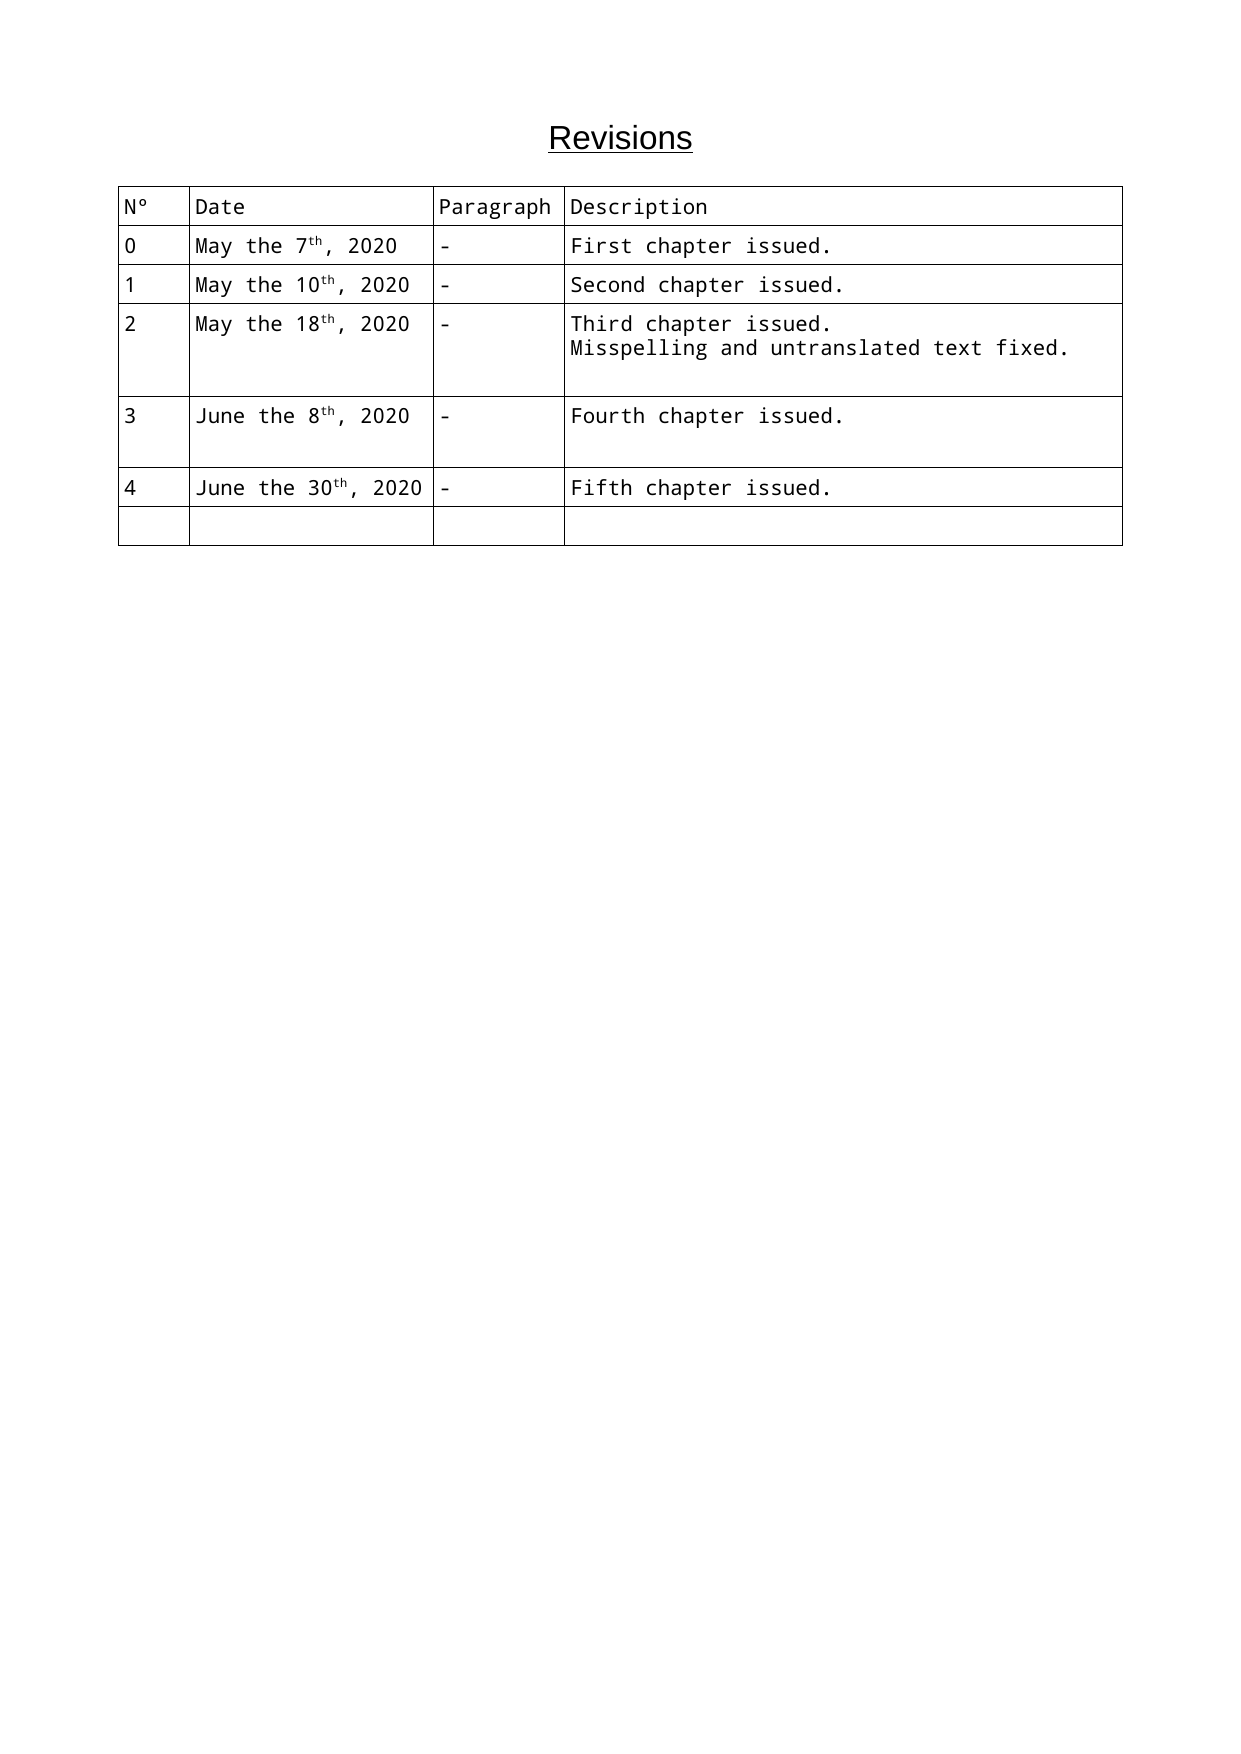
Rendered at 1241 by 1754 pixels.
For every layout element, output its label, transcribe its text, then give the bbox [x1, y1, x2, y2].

table_cell Fifth chapter issued. [565, 468, 1122, 506]
table_header Paragraph [434, 187, 564, 225]
table_cell Second chapter issued. [565, 265, 1122, 303]
table_cell May the 10th, 2020 [190, 265, 433, 303]
text Revisions [118, 118, 1122, 157]
table_cell 4 [119, 468, 189, 506]
table_cell June the 30th, 2020 [190, 468, 433, 506]
table_cell - [434, 397, 564, 467]
table_cell [434, 507, 564, 545]
table_cell 1 [119, 265, 189, 303]
table_cell [119, 507, 189, 545]
table_cell - [434, 265, 564, 303]
table_cell June the 8th, 2020 [190, 397, 433, 467]
table_cell Fourth chapter issued. [565, 397, 1122, 467]
table_header Nº [119, 187, 189, 225]
table_cell 0 [119, 226, 189, 264]
table_header Description [565, 187, 1122, 225]
table_cell 2 [119, 304, 189, 396]
table_cell May the 18th, 2020 [190, 304, 433, 396]
table_cell First chapter issued. [565, 226, 1122, 264]
table_cell 3 [119, 397, 189, 467]
table_cell - [434, 468, 564, 506]
table_cell - [434, 226, 564, 264]
table_header Date [190, 187, 433, 225]
table_cell [190, 507, 433, 545]
table_cell [565, 507, 1122, 545]
table_cell - [434, 304, 564, 396]
table_cell May the 7th, 2020 [190, 226, 433, 264]
table_cell Third chapter issued. Misspelling and untranslated text fixed. [565, 304, 1122, 396]
